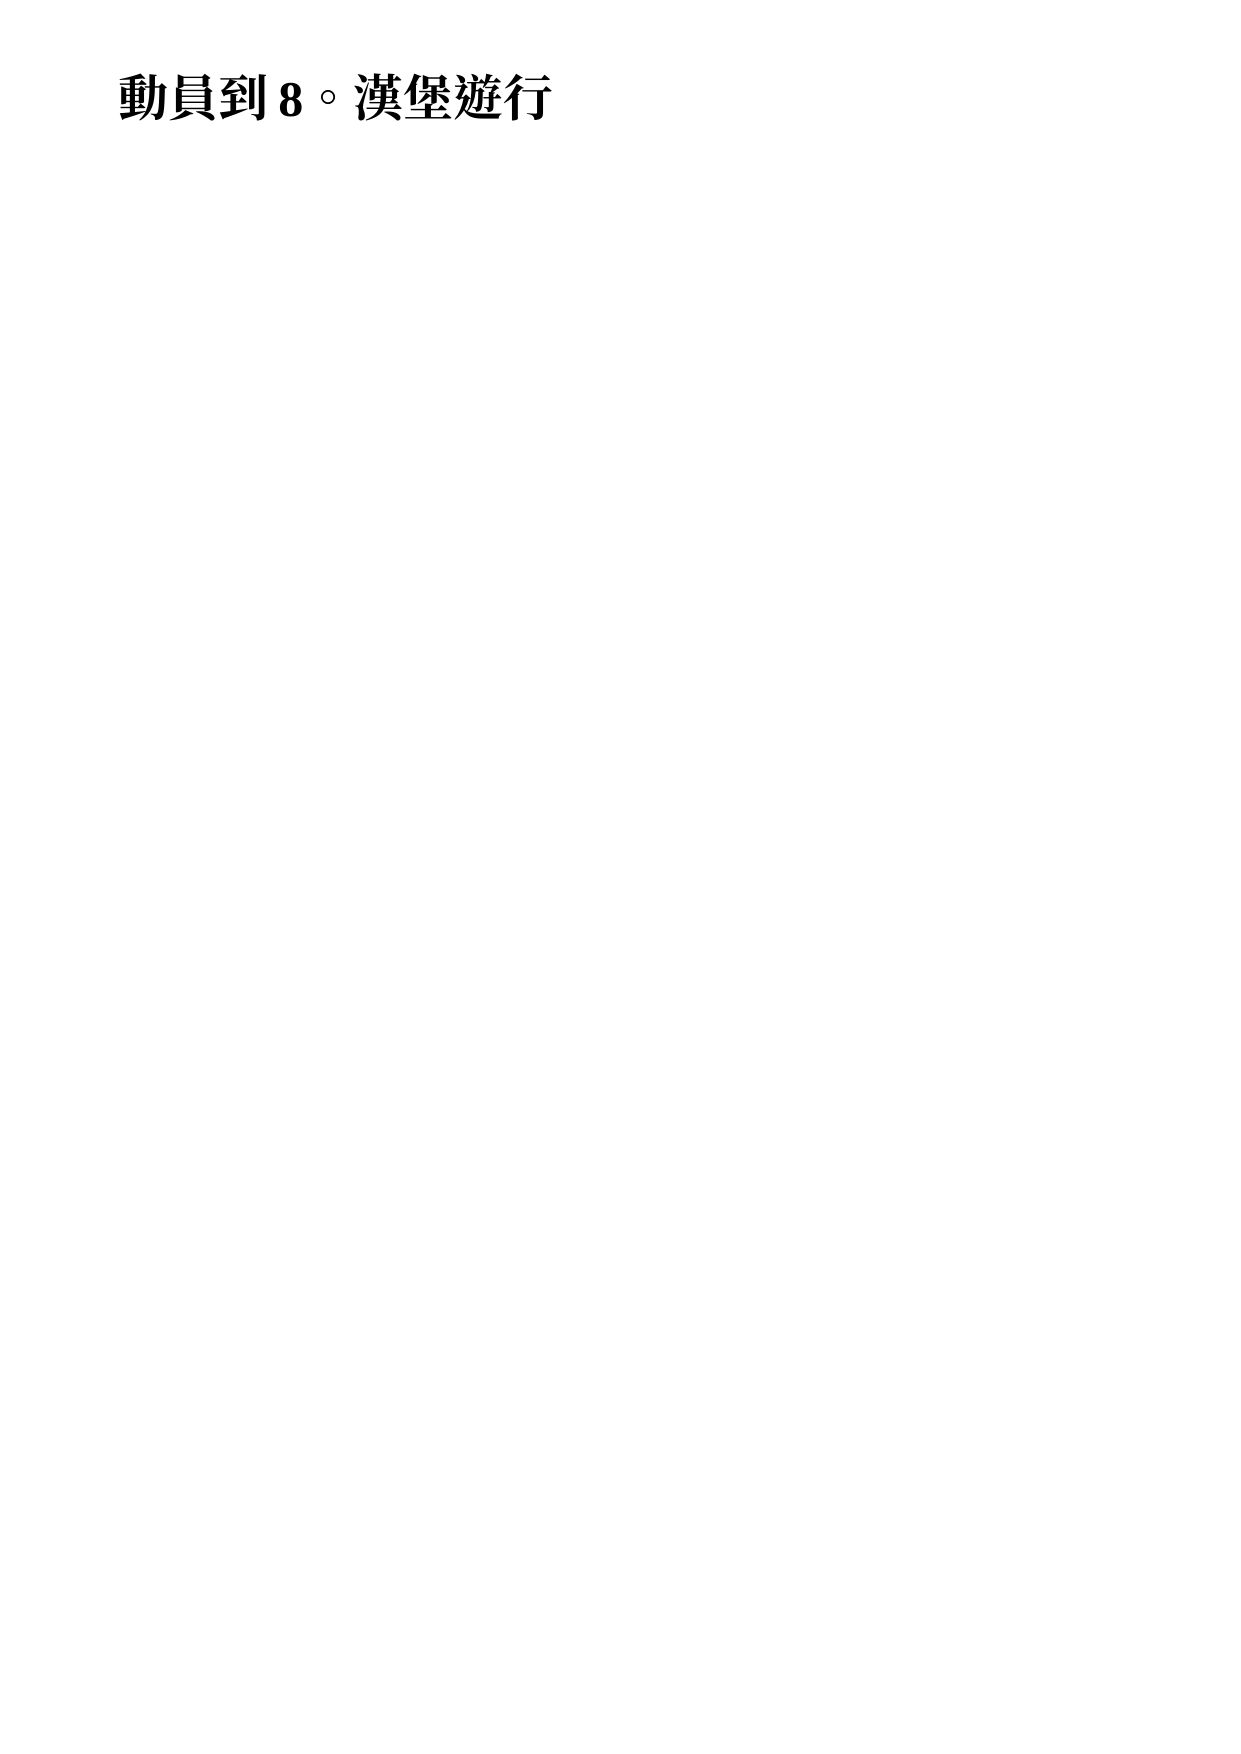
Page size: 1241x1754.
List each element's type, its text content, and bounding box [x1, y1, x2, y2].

subtitle 動員到8。漢堡遊行 [118, 59, 1181, 131]
